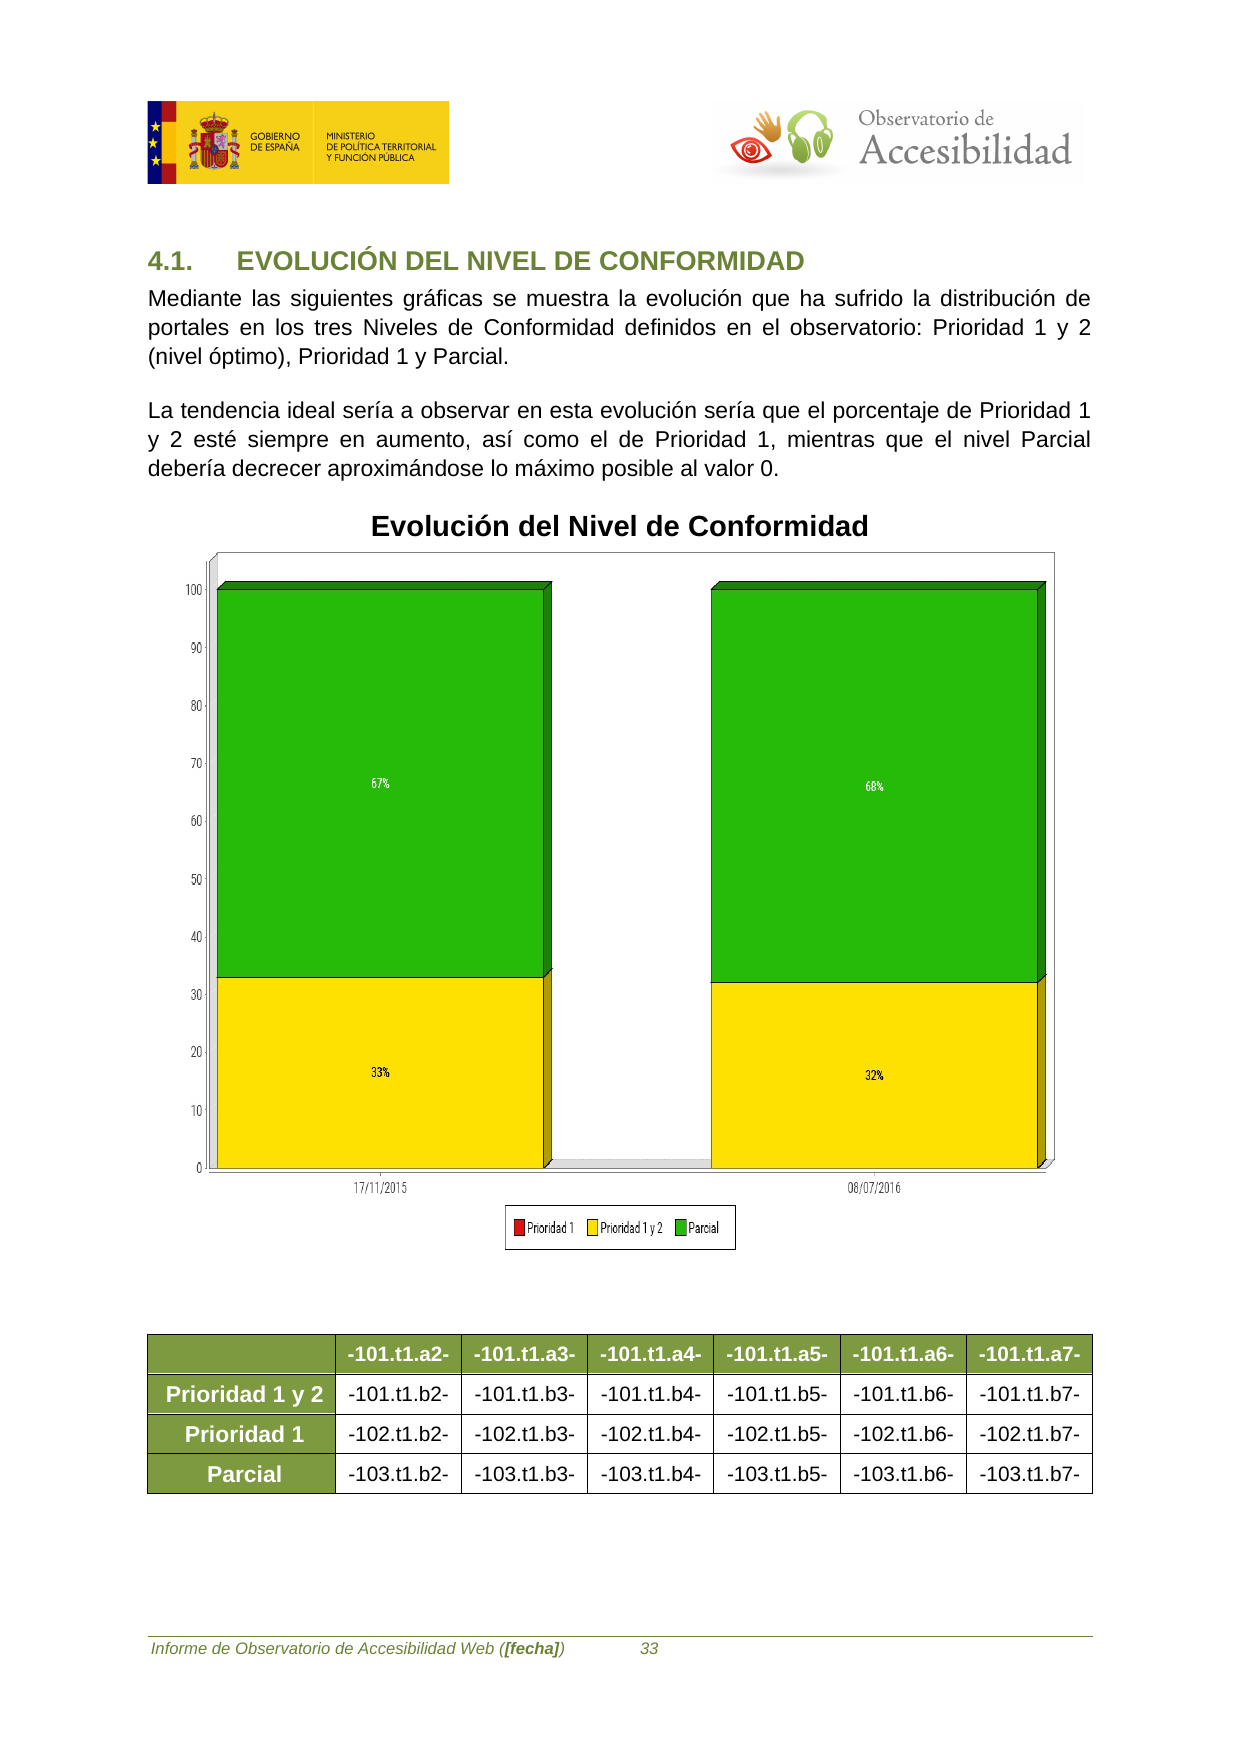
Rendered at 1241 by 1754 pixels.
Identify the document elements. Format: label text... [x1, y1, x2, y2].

text Mediante las siguientes gráficas se muestra la evolución que ha sufrido la distribución de portales en los tres Niveles de Conformidad definidos en el observatorio: Prioridad 1 y 2 (nivel óptimo), Prioridad 1 y Parcial. [148, 285, 1092, 369]
table_header [148, 1335, 335, 1373]
picture [710, 101, 1086, 184]
table_header -101.t1.a7- [967, 1335, 1092, 1373]
table_header -101.t1.a5- [714, 1335, 840, 1373]
table_cell -102.t1.b7- [967, 1415, 1092, 1453]
table_cell -101.t1.b5- [714, 1375, 840, 1413]
table_cell -103.t1.b2- [336, 1454, 461, 1493]
table_cell -102.t1.b5- [714, 1415, 840, 1453]
table_cell Prioridad 1 [148, 1415, 335, 1453]
table_cell -103.t1.b7- [967, 1454, 1092, 1493]
table_cell -102.t1.b2- [336, 1415, 461, 1453]
table_cell -103.t1.b4- [588, 1454, 713, 1493]
table_header -101.t1.a6- [841, 1335, 966, 1373]
table_cell -102.t1.b4- [588, 1415, 713, 1453]
text La tendencia ideal sería a observar en esta evolución sería que el porcentaje de Prioridad 1 y 2 esté siempre en aumento, así como el de Prioridad 1, mientras que el nivel Parcial debería decrecer aproximándose lo máximo posible al valor 0. [148, 397, 1092, 481]
table_cell -101.t1.b7- [967, 1375, 1092, 1413]
table_cell -103.t1.b6- [841, 1454, 966, 1493]
text Evolución del Nivel de Conformidad [148, 509, 1092, 543]
table_cell -101.t1.b6- [841, 1375, 966, 1413]
table_header -101.t1.a3- [462, 1335, 587, 1373]
table_cell -102.t1.b6- [841, 1415, 966, 1453]
table_header -101.t1.a2- [336, 1335, 461, 1373]
table_cell -101.t1.b4- [588, 1375, 713, 1413]
table_cell -101.t1.b2- [336, 1375, 461, 1413]
subtitle Evolución del Nivel de Conformidad [148, 245, 1092, 276]
picture [178, 542, 1062, 1252]
table_cell -102.t1.b3- [462, 1415, 587, 1453]
table_header -101.t1.a4- [588, 1335, 713, 1373]
table_cell -103.t1.b3- [462, 1454, 587, 1493]
table_cell -101.t1.b3- [462, 1375, 587, 1413]
table_cell Parcial [148, 1454, 335, 1493]
table_cell -103.t1.b5- [714, 1454, 840, 1493]
picture [147, 101, 450, 184]
table_cell Prioridad 1 y 2 [148, 1375, 335, 1413]
